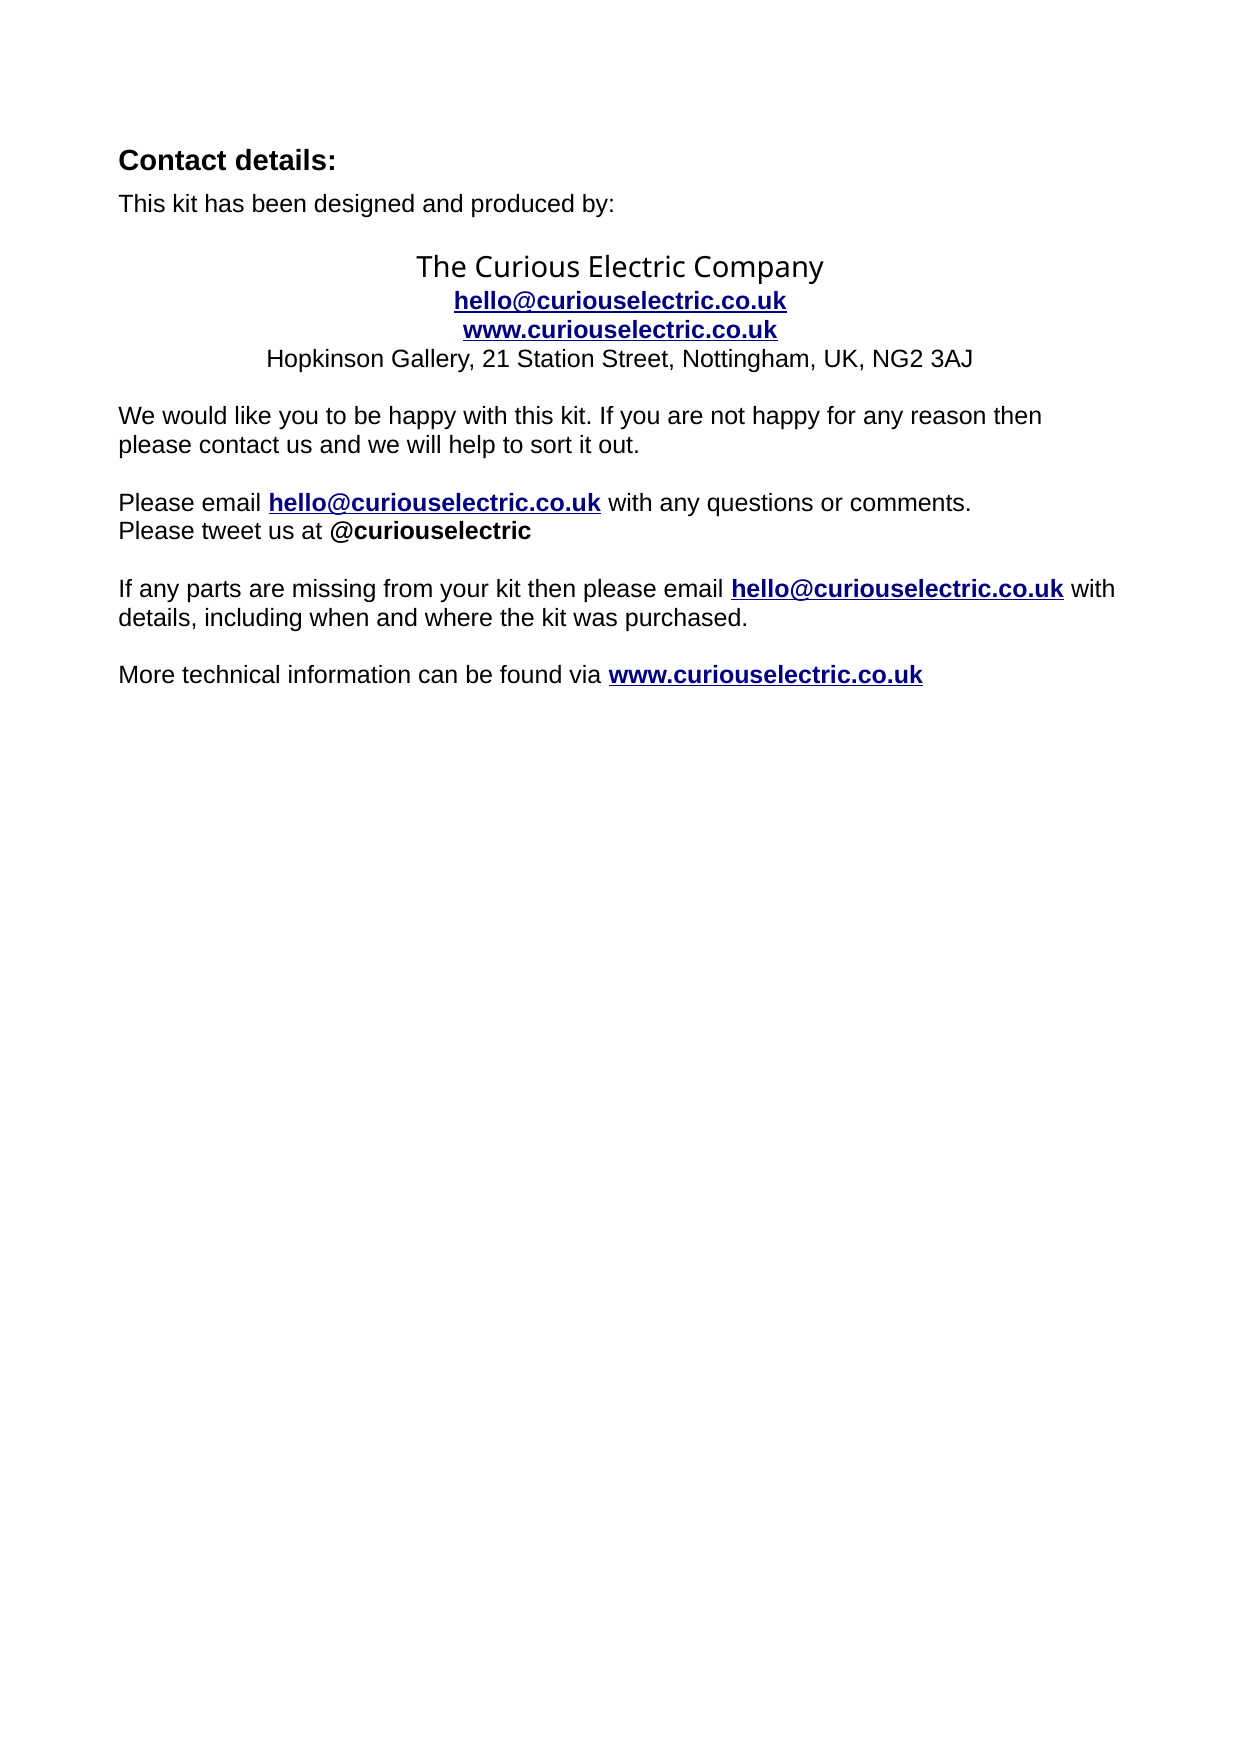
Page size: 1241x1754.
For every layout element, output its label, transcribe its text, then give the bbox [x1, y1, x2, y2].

text hello@curiouselectric.co.uk [118, 286, 1122, 315]
text Please tweet us at @curiouselectric [118, 516, 1122, 545]
text We would like you to be happy with this kit. If you are not happy for any reason then please contact us and we will help to sort it out. [118, 401, 1122, 459]
text Hopkinson Gallery, 21 Station Street, Nottingham, UK, NG2 3AJ [118, 344, 1122, 373]
text More technical information can be found via www.curiouselectric.co.uk [118, 660, 1122, 689]
text If any parts are missing from your kit then please email hello@curiouselectric.co.uk with details, including when and where the kit was purchased. [118, 574, 1122, 631]
text www.curiouselectric.co.uk [118, 315, 1122, 344]
text This kit has been designed and produced by: [118, 189, 1122, 218]
text Please email hello@curiouselectric.co.uk with any questions or comments. [118, 488, 1122, 516]
text The Curious Electric Company [118, 247, 1122, 286]
subtitle Contact details: [118, 143, 1122, 177]
